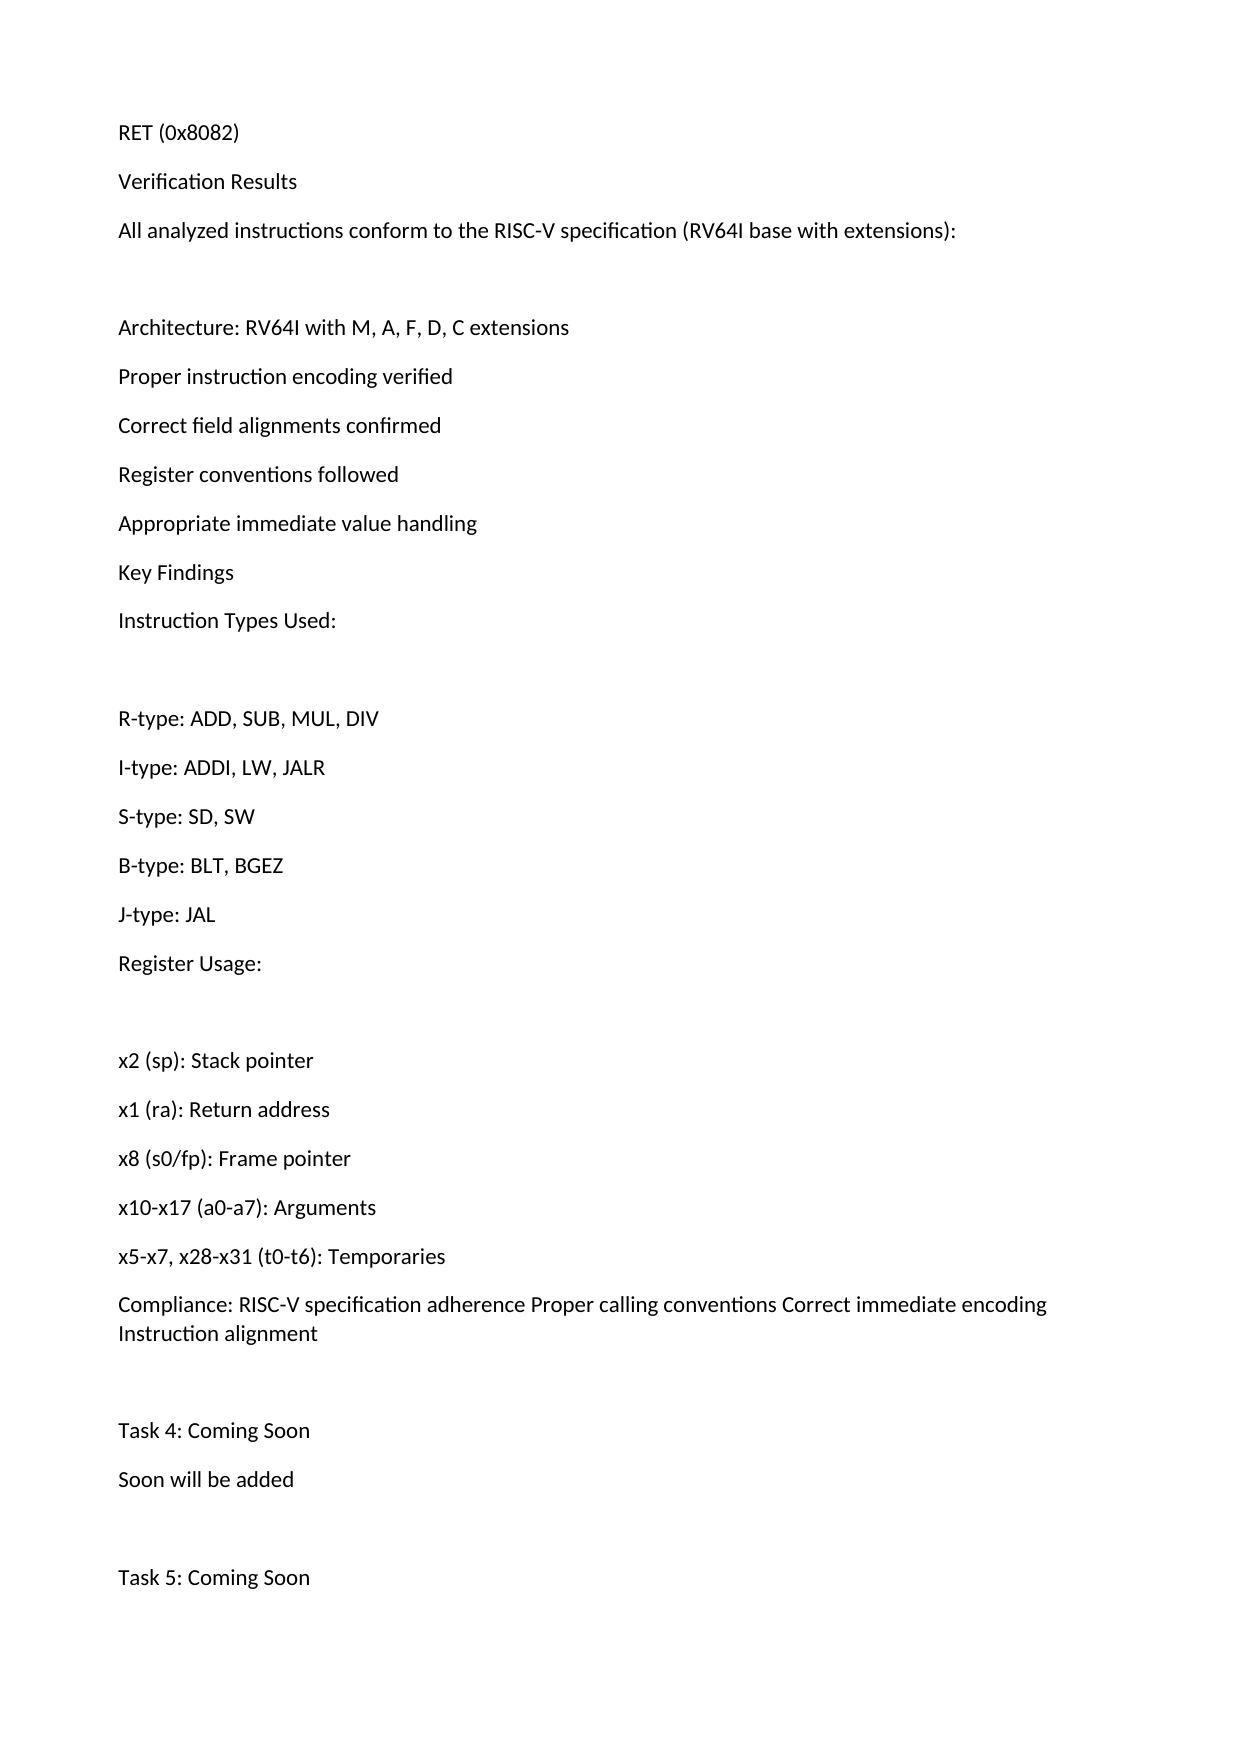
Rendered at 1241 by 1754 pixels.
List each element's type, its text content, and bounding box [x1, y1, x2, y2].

text S-type: SD, SW [118, 802, 1122, 830]
text Instruction Types Used: [118, 607, 1122, 635]
text All analyzed instructions conform to the RISC-V specification (RV64I base with extensions): [118, 216, 1122, 244]
text Task 5: Coming Soon [118, 1563, 1122, 1591]
text Correct field alignments confirmed [118, 411, 1122, 439]
text Compliance: RISC-V specification adherence Proper calling conventions Correct immediate encoding Instruction alignment [118, 1291, 1122, 1347]
text Key Findings [118, 558, 1122, 586]
text x2 (sp): Stack pointer [118, 1046, 1122, 1074]
text x1 (ra): Return address [118, 1095, 1122, 1123]
text Register conventions followed [118, 460, 1122, 488]
text J-type: JAL [118, 900, 1122, 928]
text R-type: ADD, SUB, MUL, DIV [118, 704, 1122, 732]
text x5-x7, x28-x31 (t0-t6): Temporaries [118, 1242, 1122, 1270]
text x8 (s0/fp): Frame pointer [118, 1144, 1122, 1172]
text x10-x17 (a0-a7): Arguments [118, 1193, 1122, 1221]
text Task 4: Coming Soon [118, 1416, 1122, 1444]
text I-type: ADDI, LW, JALR [118, 753, 1122, 781]
text RET (0x8082) [118, 118, 1122, 146]
text Appropriate immediate value handling [118, 509, 1122, 537]
text Verification Results [118, 167, 1122, 195]
text B-type: BLT, BGEZ [118, 851, 1122, 879]
text Architecture: RV64I with M, A, F, D, C extensions [118, 313, 1122, 342]
text Soon will be added [118, 1465, 1122, 1493]
text Register Usage: [118, 949, 1122, 977]
text Proper instruction encoding verified [118, 362, 1122, 390]
